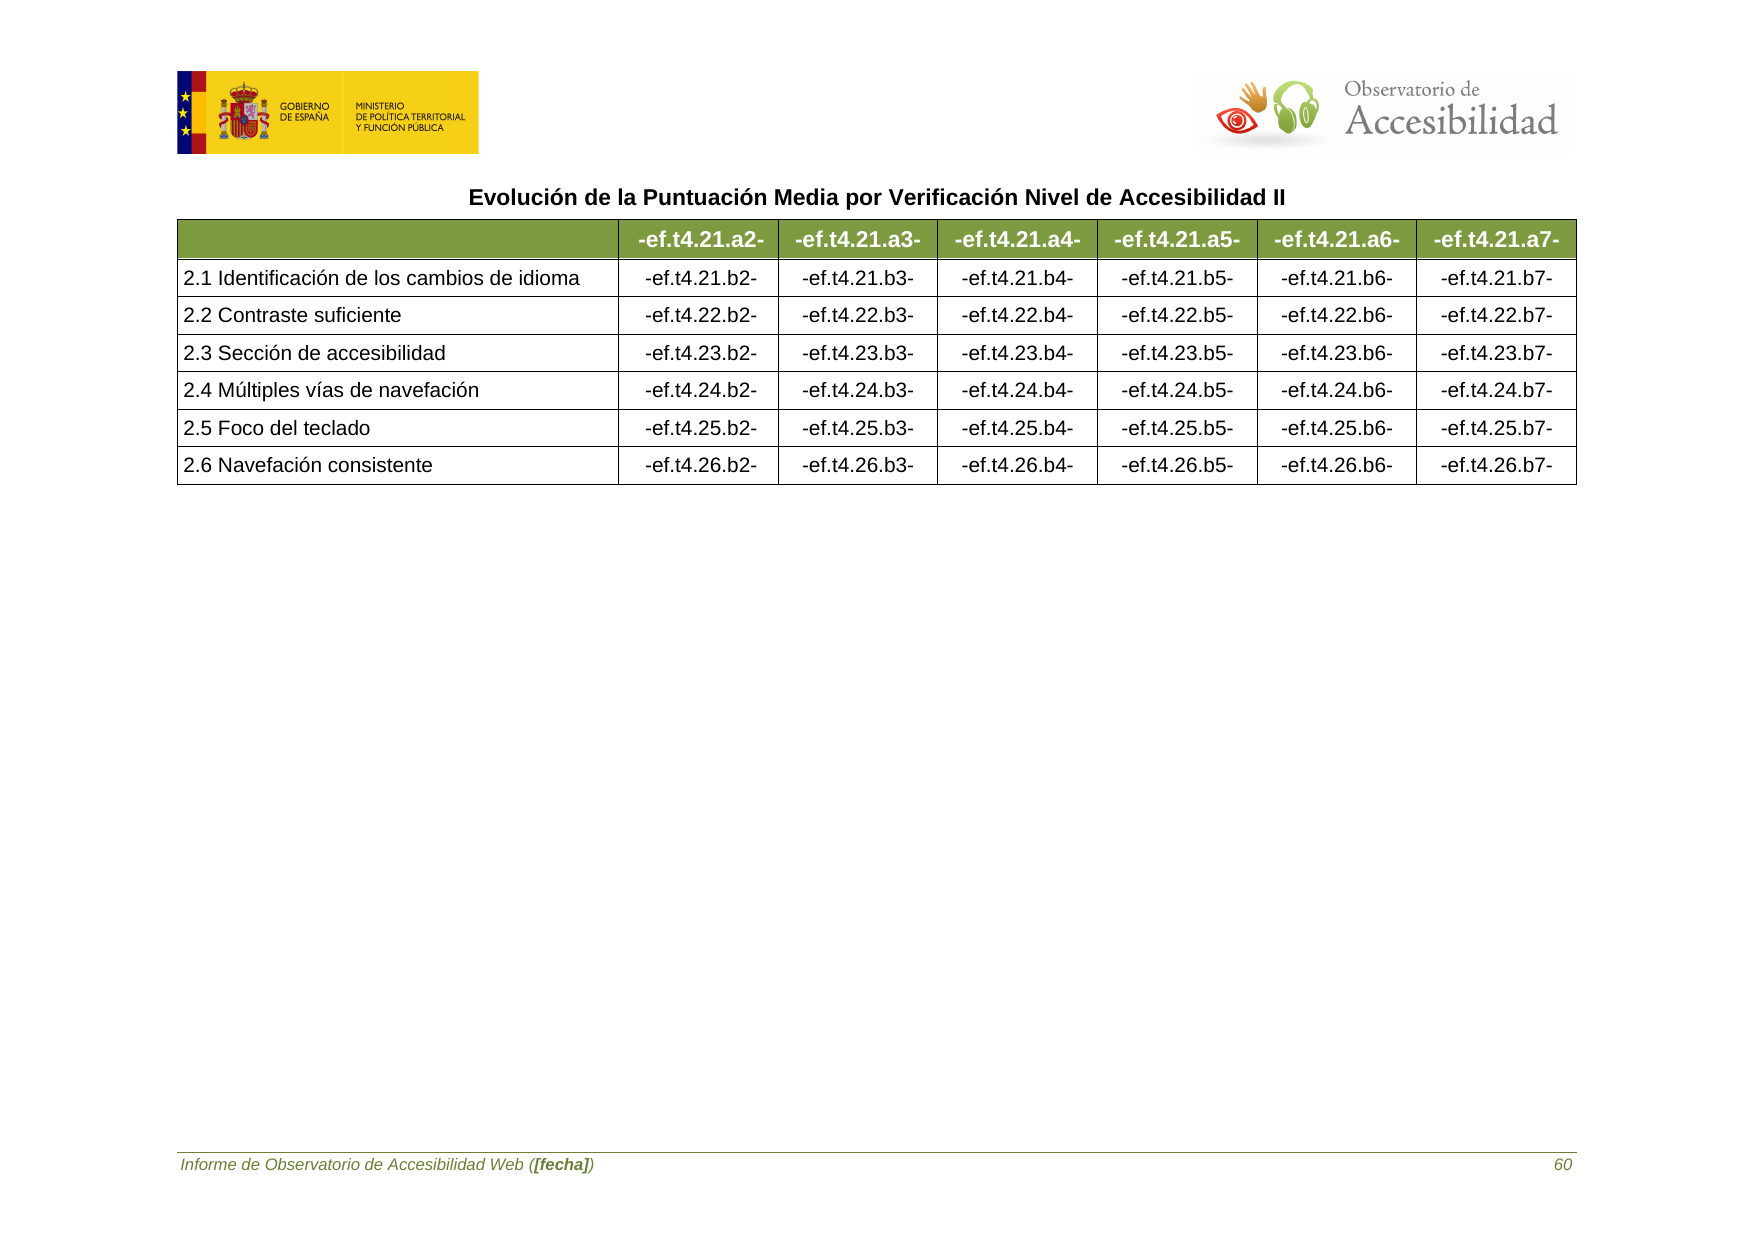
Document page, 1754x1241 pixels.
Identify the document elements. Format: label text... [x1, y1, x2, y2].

table_cell -ef.t4.24.b5- [1098, 372, 1257, 408]
table_cell -ef.t4.21.b5- [1098, 260, 1257, 296]
table_header -ef.t4.21.a7- [1417, 220, 1576, 258]
table_cell 2.2 Contraste suficiente [178, 297, 618, 333]
table_cell -ef.t4.21.b4- [938, 260, 1097, 296]
table_cell -ef.t4.23.b7- [1417, 335, 1576, 371]
table_cell -ef.t4.26.b6- [1258, 447, 1416, 483]
table_cell -ef.t4.26.b4- [938, 447, 1097, 483]
table_cell -ef.t4.22.b2- [619, 297, 778, 333]
table_cell -ef.t4.26.b7- [1417, 447, 1576, 483]
table_cell -ef.t4.22.b6- [1258, 297, 1416, 333]
table_cell -ef.t4.22.b5- [1098, 297, 1257, 333]
picture [177, 71, 479, 154]
table_cell -ef.t4.24.b4- [938, 372, 1097, 408]
table_cell -ef.t4.21.b7- [1417, 260, 1576, 296]
table_cell -ef.t4.23.b6- [1258, 335, 1416, 371]
table_cell -ef.t4.24.b3- [779, 372, 937, 408]
table_header -ef.t4.21.a5- [1098, 220, 1257, 258]
table_cell -ef.t4.25.b6- [1258, 410, 1416, 446]
table_header -ef.t4.21.a6- [1258, 220, 1416, 258]
table_cell 2.4 Múltiples vías de navefación [178, 372, 618, 408]
table_cell -ef.t4.21.b2- [619, 260, 778, 296]
table_cell 2.6 Navefación consistente [178, 447, 618, 483]
table_cell -ef.t4.23.b3- [779, 335, 937, 371]
picture [1196, 72, 1572, 154]
table_cell -ef.t4.24.b6- [1258, 372, 1416, 408]
table_cell -ef.t4.23.b5- [1098, 335, 1257, 371]
table_header -ef.t4.21.a2- [619, 220, 778, 258]
table_cell -ef.t4.22.b7- [1417, 297, 1576, 333]
table_cell -ef.t4.24.b7- [1417, 372, 1576, 408]
table_header [178, 220, 618, 258]
table_cell -ef.t4.26.b2- [619, 447, 778, 483]
table_cell -ef.t4.22.b4- [938, 297, 1097, 333]
text Evolución de la Puntuación Media por Verificación Nivel de Accesibilidad II [177, 184, 1577, 211]
table_cell -ef.t4.25.b7- [1417, 410, 1576, 446]
table_cell 2.3 Sección de accesibilidad [178, 335, 618, 371]
table_cell 2.1 Identificación de los cambios de idioma [178, 260, 618, 296]
table_cell -ef.t4.21.b6- [1258, 260, 1416, 296]
table_cell 2.5 Foco del teclado [178, 410, 618, 446]
table_cell -ef.t4.23.b4- [938, 335, 1097, 371]
table_cell -ef.t4.25.b3- [779, 410, 937, 446]
table_cell -ef.t4.25.b4- [938, 410, 1097, 446]
table_cell -ef.t4.25.b5- [1098, 410, 1257, 446]
table_header -ef.t4.21.a3- [779, 220, 937, 258]
table_header -ef.t4.21.a4- [938, 220, 1097, 258]
table_cell -ef.t4.23.b2- [619, 335, 778, 371]
table_cell -ef.t4.26.b3- [779, 447, 937, 483]
table_cell -ef.t4.24.b2- [619, 372, 778, 408]
table_cell -ef.t4.26.b5- [1098, 447, 1257, 483]
table_cell -ef.t4.25.b2- [619, 410, 778, 446]
table_cell -ef.t4.21.b3- [779, 260, 937, 296]
table_cell -ef.t4.22.b3- [779, 297, 937, 333]
